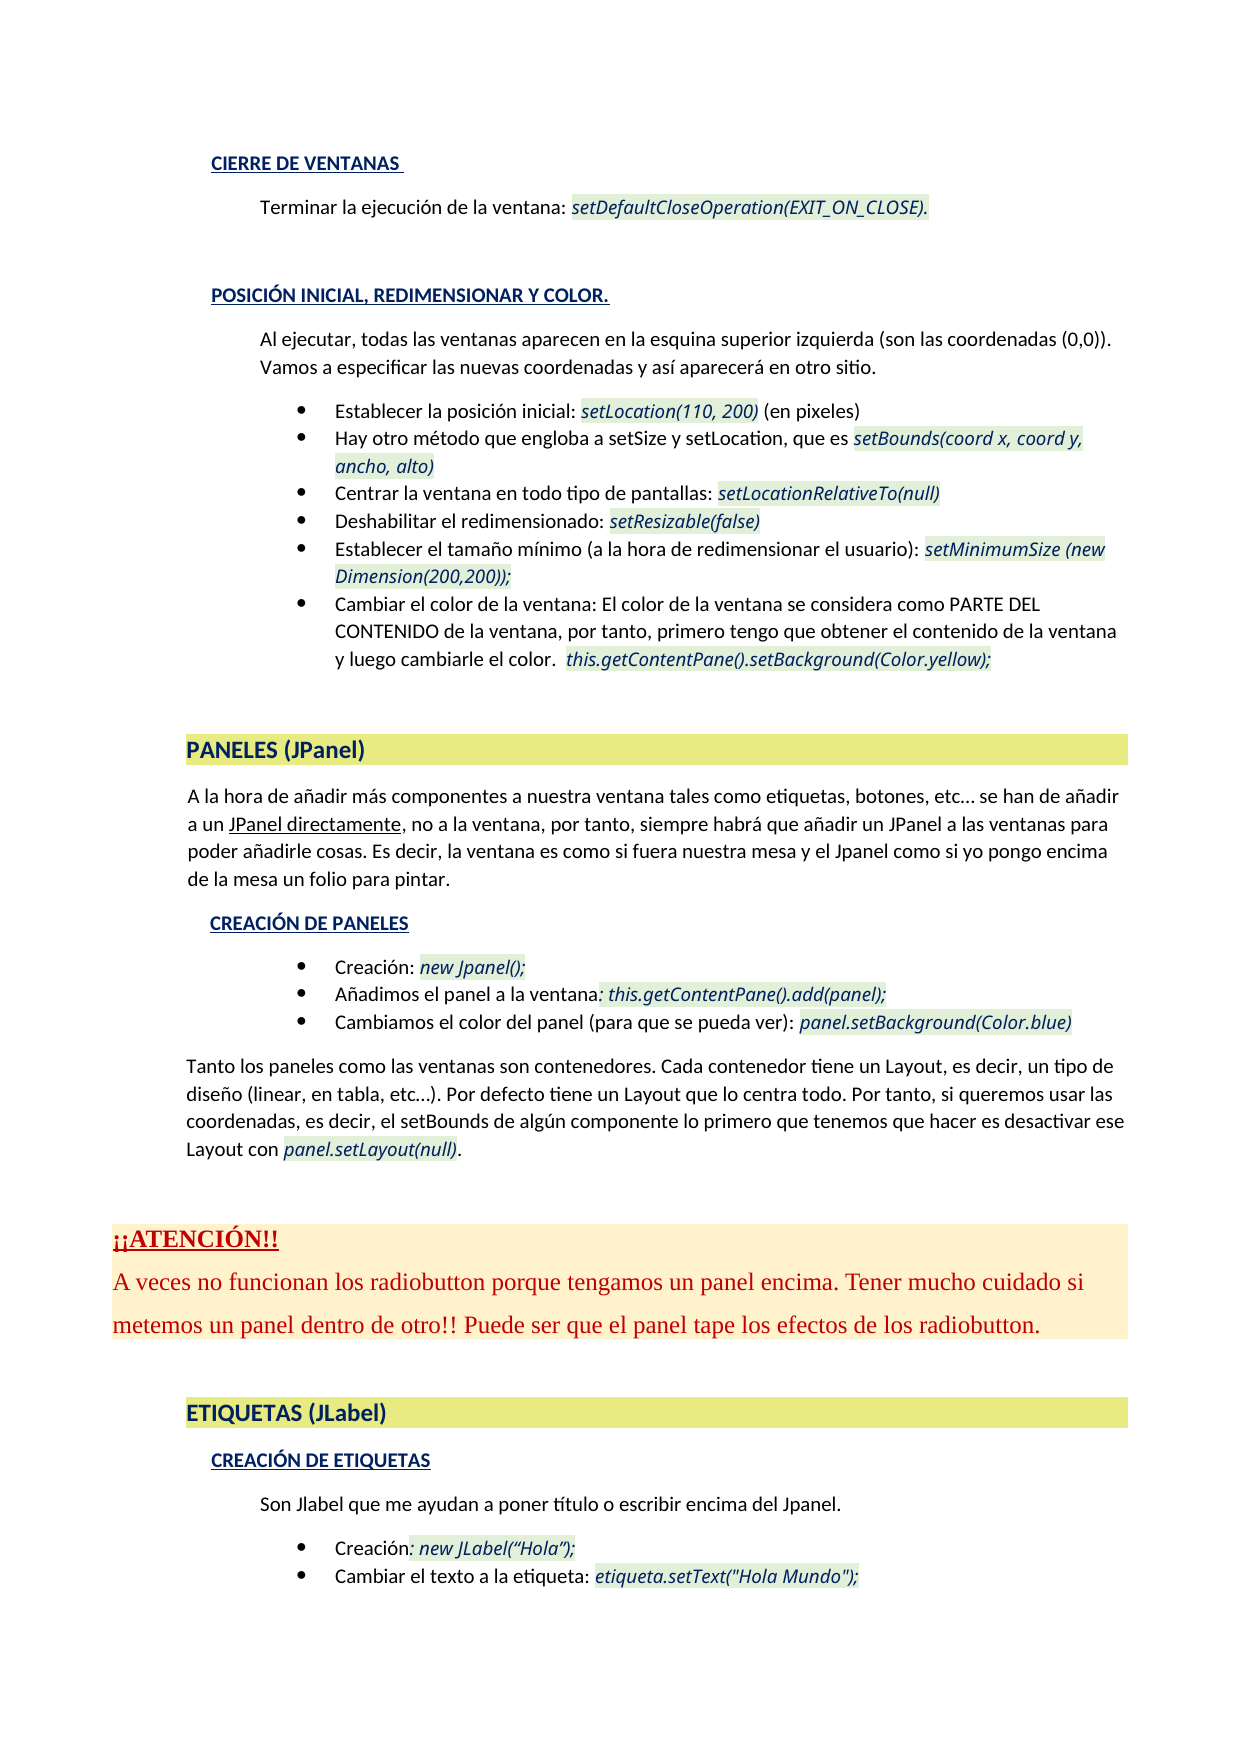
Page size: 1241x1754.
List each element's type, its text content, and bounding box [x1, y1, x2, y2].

text Terminar la ejecución de la ventana: setDefaultCloseOperation(EXIT_ON_CLOSE). [260, 194, 1128, 220]
text POSICIÓN INICIAL, REDIMENSIONAR Y COLOR. [187, 282, 1128, 308]
text Son Jlabel que me ayudan a poner título o escribir encima del Jpanel. [260, 1491, 1128, 1517]
text Tanto los paneles como las ventanas son contenedores. Cada contenedor tiene un Layout, es decir, un tipo de diseño (linear, en tabla, etc…). Por defecto tiene un Layout que lo centra todo. Por tanto, si queremos usar las coordenadas, es decir, el setBounds de algún componente lo primero que tenemos que hacer es desactivar ese Layout con panel.setLayout(null). [186, 1053, 1128, 1161]
list Cambiar el texto a la etiqueta: etiqueta.setText("Hola Mundo"); [297, 1563, 1128, 1588]
text Al ejecutar, todas las ventanas aparecen en la esquina superior izquierda (son las coordenadas (0,0)). Vamos a especificar las nuevas coordenadas y así aparecerá en otro sitio. [260, 326, 1128, 379]
text PANELES (JPanel) [186, 734, 1128, 765]
text ¡¡ATENCIÓN!! [112, 1224, 1128, 1253]
text CREACIÓN DE ETIQUETAS [187, 1447, 1128, 1472]
list Establecer la posición inicial: setLocation(110, 200) (en pixeles) [297, 398, 1128, 423]
list Cambiamos el color del panel (para que se pueda ver): panel.setBackground(Color.blue) [297, 1009, 1128, 1035]
list Creación: new JLabel(“Hola”); [297, 1535, 1128, 1561]
text CIERRE DE VENTANAS [187, 150, 1128, 175]
text A la hora de añadir más componentes a nuestra ventana tales como etiquetas, botones, etc… se han de añadir a un JPanel directamente, no a la ventana, por tanto, siempre habrá que añadir un JPanel a las ventanas para poder añadirle cosas. Es decir, la ventana es como si fuera nuestra mesa y el Jpanel como si yo pongo encima de la mesa un folio para pintar. [187, 784, 1128, 891]
list Deshabilitar el redimensionado: setResizable(false) [297, 508, 1128, 534]
text ETIQUETAS (JLabel) [186, 1397, 1128, 1428]
list Cambiar el color de la ventana: El color de la ventana se considera como PARTE DEL CONTENIDO de la ventana, por tanto, primero tengo que obtener el contenido de la ventana y luego cambiarle el color. this.getContentPane().setBackground(Color.yellow); [297, 591, 1128, 671]
list Centrar la ventana en todo tipo de pantallas: setLocationRelativeTo(null) [297, 481, 1128, 506]
list Establecer el tamaño mínimo (a la hora de redimensionar el usuario): setMinimumSize (new Dimension(200,200)); [297, 536, 1128, 589]
list Hay otro método que engloba a setSize y setLocation, que es setBounds(coord x, coord y, ancho, alto) [297, 426, 1128, 479]
list Añadimos el panel a la ventana: this.getContentPane().add(panel); [297, 982, 1128, 1007]
text CREACIÓN DE PANELES [186, 910, 1128, 935]
list Creación: new Jpanel(); [297, 954, 1128, 980]
text A veces no funcionan los radiobutton porque tengamos un panel encima. Tener mucho cuidado si metemos un panel dentro de otro!! Puede ser que el panel tape los efectos de los radiobutton. [112, 1267, 1128, 1339]
